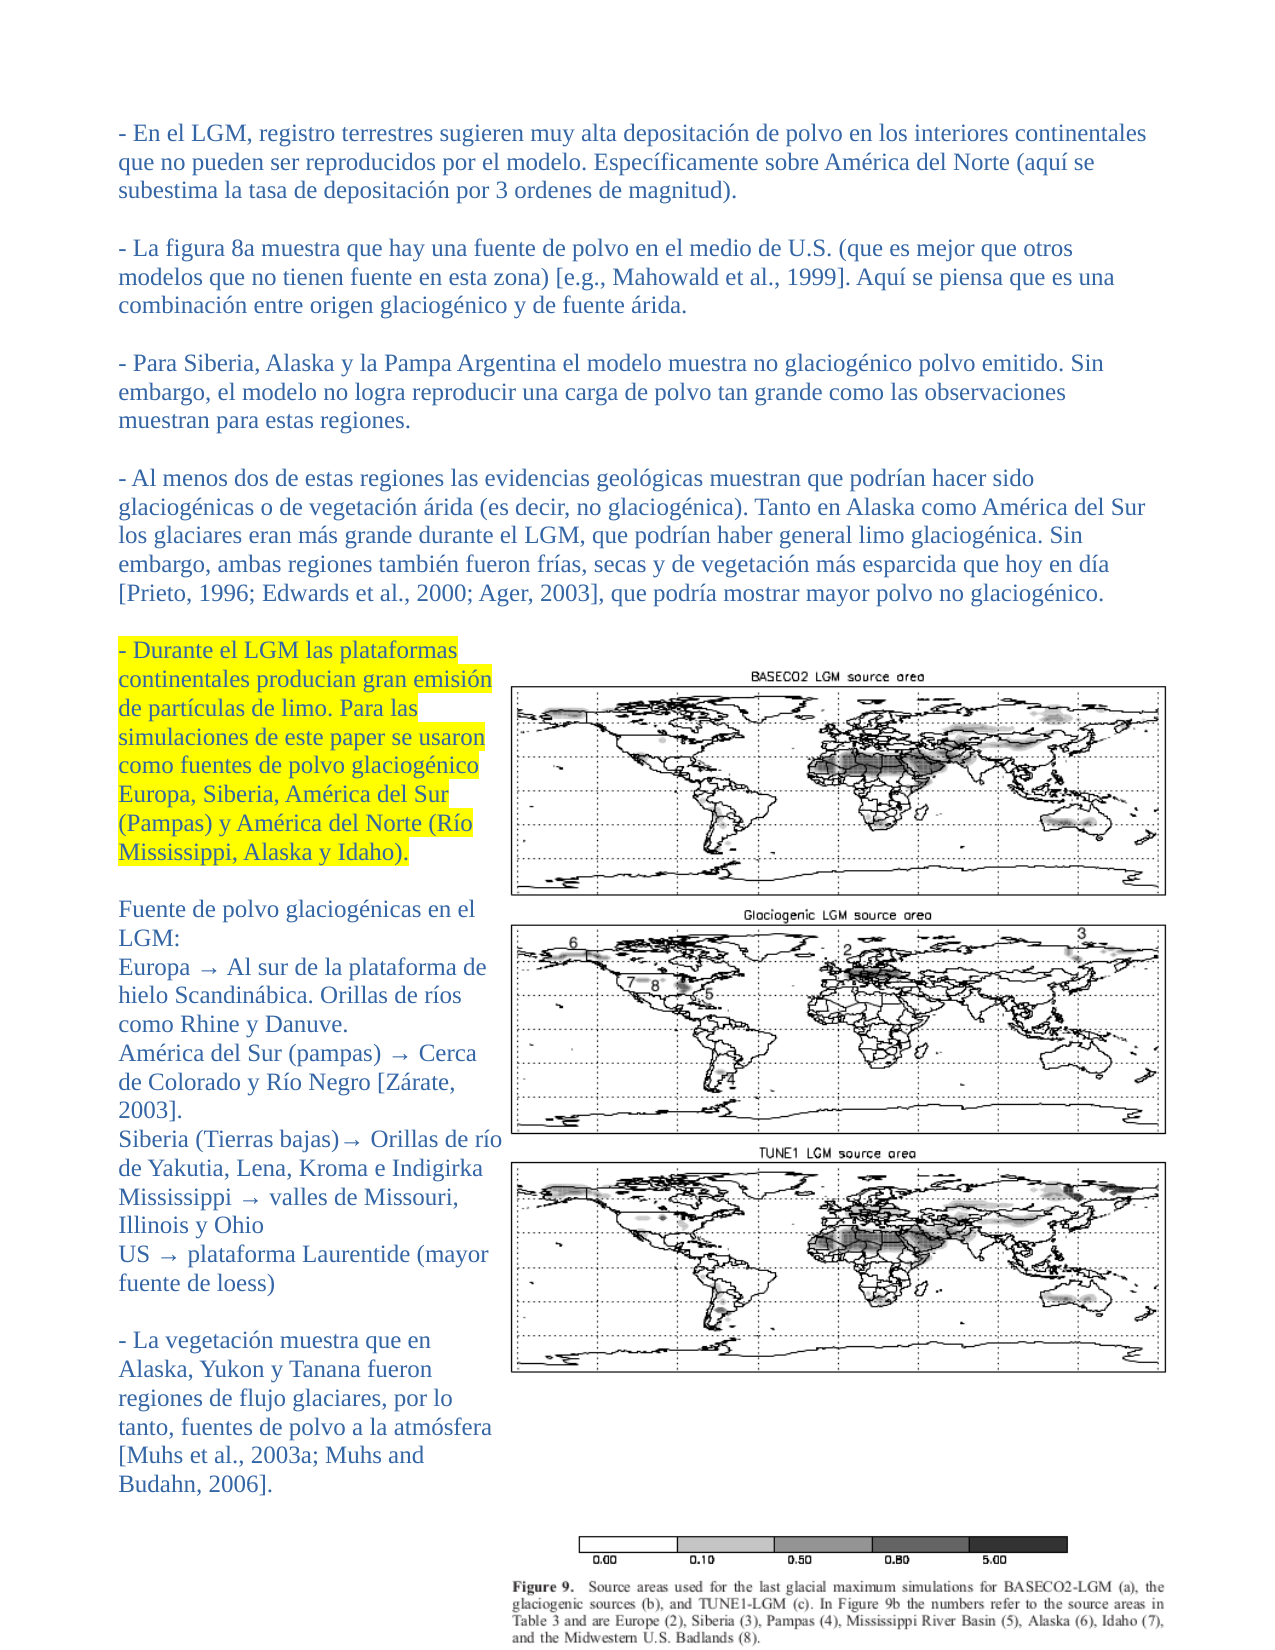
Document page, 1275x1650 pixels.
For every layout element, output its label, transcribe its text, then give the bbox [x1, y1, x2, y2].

text Fuente de polvo glaciogénicas en el LGM: [118, 894, 505, 952]
text - Al menos dos de estas regiones las evidencias geológicas muestran que podrían hacer sido glaciogénicas o de vegetación árida (es decir, no glaciogénica). Tanto en Alaska como América del Sur los glaciares eran más grande durante el LGM, que podrían haber general limo glaciogénica. Sin embargo, ambas regiones también fueron frías, secas y de vegetación más esparcida que hoy en día [Prieto, 1996; Edwards et al., 2000; Ager, 2003], que podría mostrar mayor polvo no glaciogénico. [118, 463, 1157, 607]
text - Para Siberia, Alaska y la Pampa Argentina el modelo muestra no glaciogénico polvo emitido. Sin embargo, el modelo no logra reproducir una carga de polvo tan grande como las observaciones muestran para estas regiones. [118, 348, 1157, 434]
text - En el LGM, registro terrestres sugieren muy alta depositación de polvo en los interiores continentales que no pueden ser reproducidos por el modelo. Específicamente sobre América del Norte (aquí se subestima la tasa de depositación por 3 ordenes de magnitud). [118, 118, 1157, 204]
text - La vegetación muestra que en Alaska, Yukon y Tanana fueron regiones de flujo glaciares, por lo tanto, fuentes de polvo a la atmósfera [Muhs et al., 2003a; Muhs and Budahn, 2006]. [118, 1326, 505, 1498]
text - Durante el LGM las plataformas continentales producian gran emisión de partículas de limo. Para las simulaciones de este paper se usaron como fuentes de polvo glaciogénico Europa, Siberia, América del Sur (Pampas) y América del Norte (Río Mississippi, Alaska y Idaho). [118, 636, 1157, 866]
text Europa → Al sur de la plataforma de hielo Scandinábica. Orillas de ríos como Rhine y Danuve. [118, 952, 505, 1038]
text Mississippi → valles de Missouri, Illinois y Ohio [118, 1182, 505, 1239]
text US → plataforma Laurentide (mayor fuente de loess) [118, 1239, 505, 1297]
text - La figura 8a muestra que hay una fuente de polvo en el medio de U.S. (que es mejor que otros modelos que no tienen fuente en esta zona) [e.g., Mahowald et al., 1999]. Aquí se piensa que es una combinación entre origen glaciogénico y de fuente árida. [118, 233, 1157, 319]
text América del Sur (pampas) → Cerca de Colorado y Río Negro [Zárate, 2003]. [118, 1038, 505, 1124]
picture [505, 662, 1177, 1650]
text Siberia (Tierras bajas)→ Orillas de río de Yakutia, Lena, Kroma e Indigirka [118, 1124, 505, 1182]
